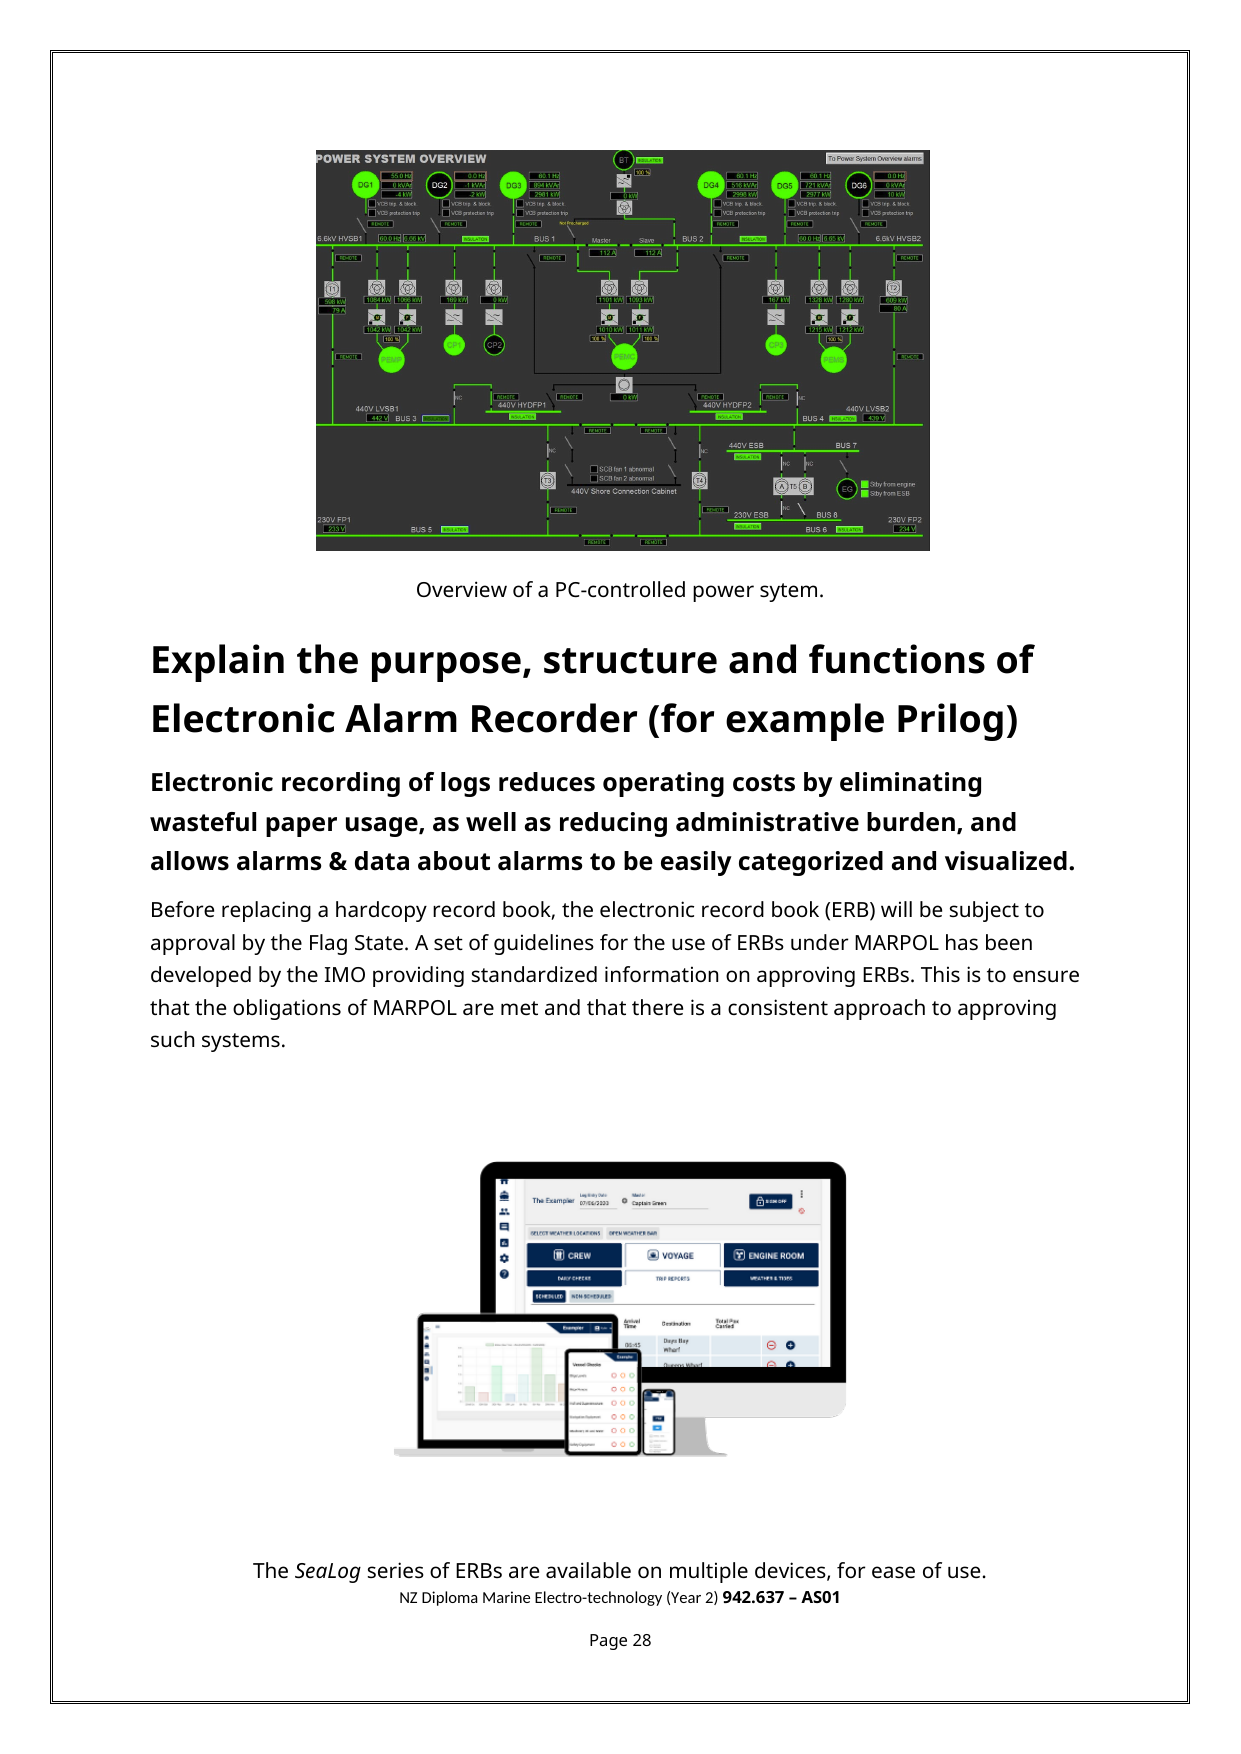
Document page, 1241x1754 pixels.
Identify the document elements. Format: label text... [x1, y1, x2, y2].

subtitle Electronic recording of logs reduces operating costs by eliminating wasteful paper usage, as well as reducing administrative burden, and allows alarms & data about alarms to be easily categorized and visualized. [150, 765, 1090, 877]
picture [316, 150, 930, 551]
text Before replacing a hardcopy record book, the electronic record book (ERB) will be subject to approval by the Flag State. A set of guidelines for the use of ERBs under MARPOL has been developed by the IMO providing standardized information on approving ERBs. This is to ensure that the obligations of MARPOL are met and that there is a consistent approach to approving such systems. [150, 895, 1090, 1054]
text Overview of a PC-controlled power sytem. [150, 576, 1090, 604]
picture [393, 1078, 847, 1532]
text The SeaLog series of ERBs are available on multiple devices, for ease of use. [150, 1557, 1090, 1585]
subtitle Explain the purpose, structure and functions of Electronic Alarm Recorder (for example Prilog) [150, 633, 1090, 743]
